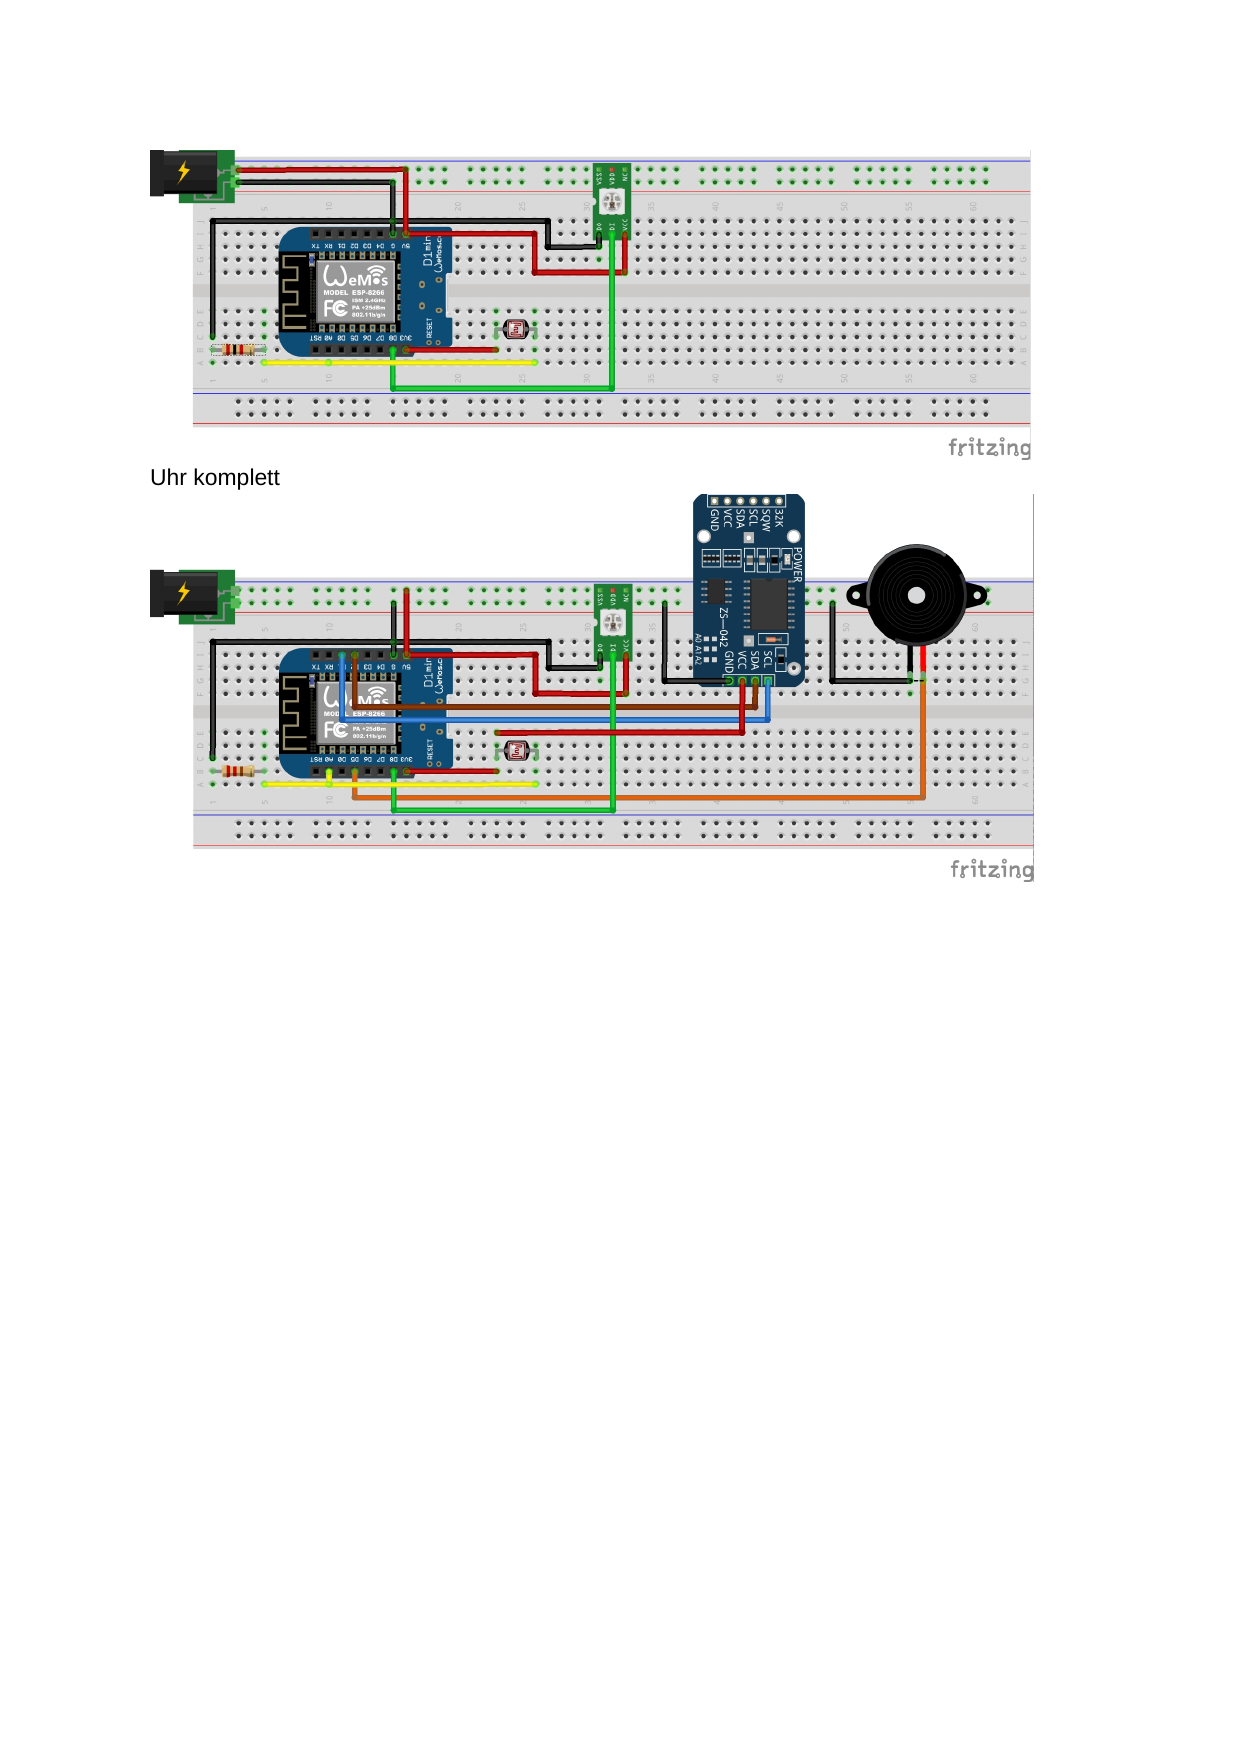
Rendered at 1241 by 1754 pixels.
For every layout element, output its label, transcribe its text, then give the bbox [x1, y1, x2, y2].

picture [150, 494, 1034, 882]
picture [150, 150, 1031, 460]
text Uhr komplett [150, 464, 1090, 490]
